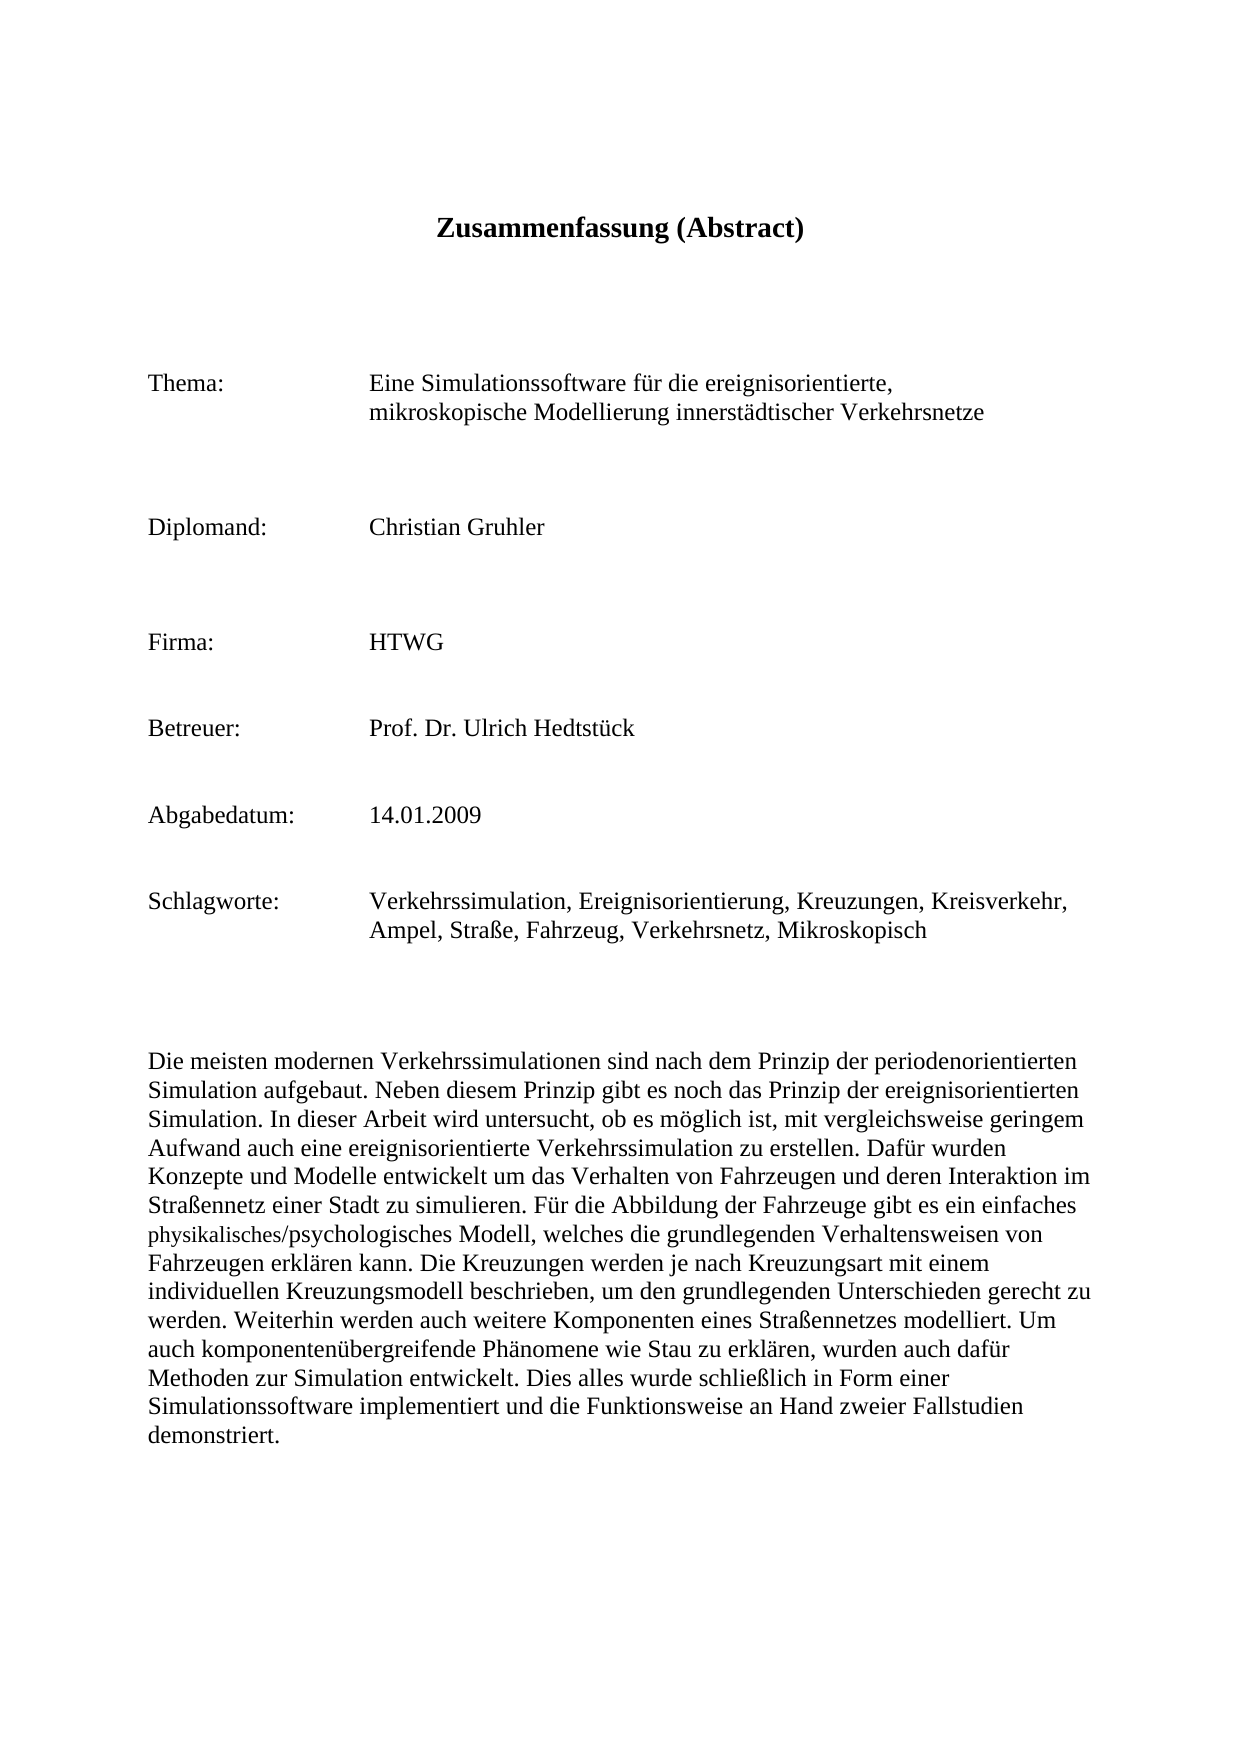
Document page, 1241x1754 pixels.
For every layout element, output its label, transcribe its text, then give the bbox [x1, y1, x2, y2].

text Eine Simulationssoftware für die ereignisorientierte, mikroskopische Modellierung innerstädtischer Verkehrsnetze [369, 368, 992, 426]
text Ampel, Straße, Fahrzeug, Verkehrsnetz, Mikroskopisch [148, 915, 1092, 943]
text Schlagworte: Verkehrssimulation, Ereignisorientierung, Kreuzungen, Kreisverkehr, [148, 886, 1092, 915]
text Die meisten modernen Verkehrssimulationen sind nach dem Prinzip der periodenorientierten Simulation aufgebaut. Neben diesem Prinzip gibt es noch das Prinzip der ereignisorientierten Simulation. In dieser Arbeit wird untersucht, ob es möglich ist, mit vergleichsweise geringem Aufwand auch eine ereignisorientierte Verkehrssimulation zu erstellen. Dafür wurden Konzepte und Modelle entwickelt um das Verhalten von Fahrzeugen und deren Interaktion im Straßennetz einer Stadt zu simulieren. Für die Abbildung der Fahrzeuge gibt es ein einfaches physikalisches/psychologisches Modell, welches die grundlegenden Verhaltensweisen von Fahrzeugen erklären kann. Die Kreuzungen werden je nach Kreuzungsart mit einem individuellen Kreuzungsmodell beschrieben, um den grundlegenden Unterschieden gerecht zu werden. Weiterhin werden auch weitere Komponenten eines Straßennetzes modelliert. Um auch komponentenübergreifende Phänomene wie Stau zu erklären, wurden auch dafür Methoden zur Simulation entwickelt. Dies alles wurde schließlich in Form einer Simulationssoftware implementiert und die Funktionsweise an Hand zweier Fallstudien demonstriert. [148, 1046, 1092, 1449]
text [992, 368, 1092, 426]
text Betreuer: Prof. Dr. Ulrich Hedtstück [148, 713, 1092, 742]
text Thema: [148, 368, 369, 426]
text Diplomand: Christian Gruhler [148, 512, 1092, 541]
text Zusammenfassung (Abstract) [148, 210, 1092, 243]
text Abgabedatum: 14.01.2009 [148, 800, 1092, 828]
text Firma: HTWG [148, 627, 1092, 656]
